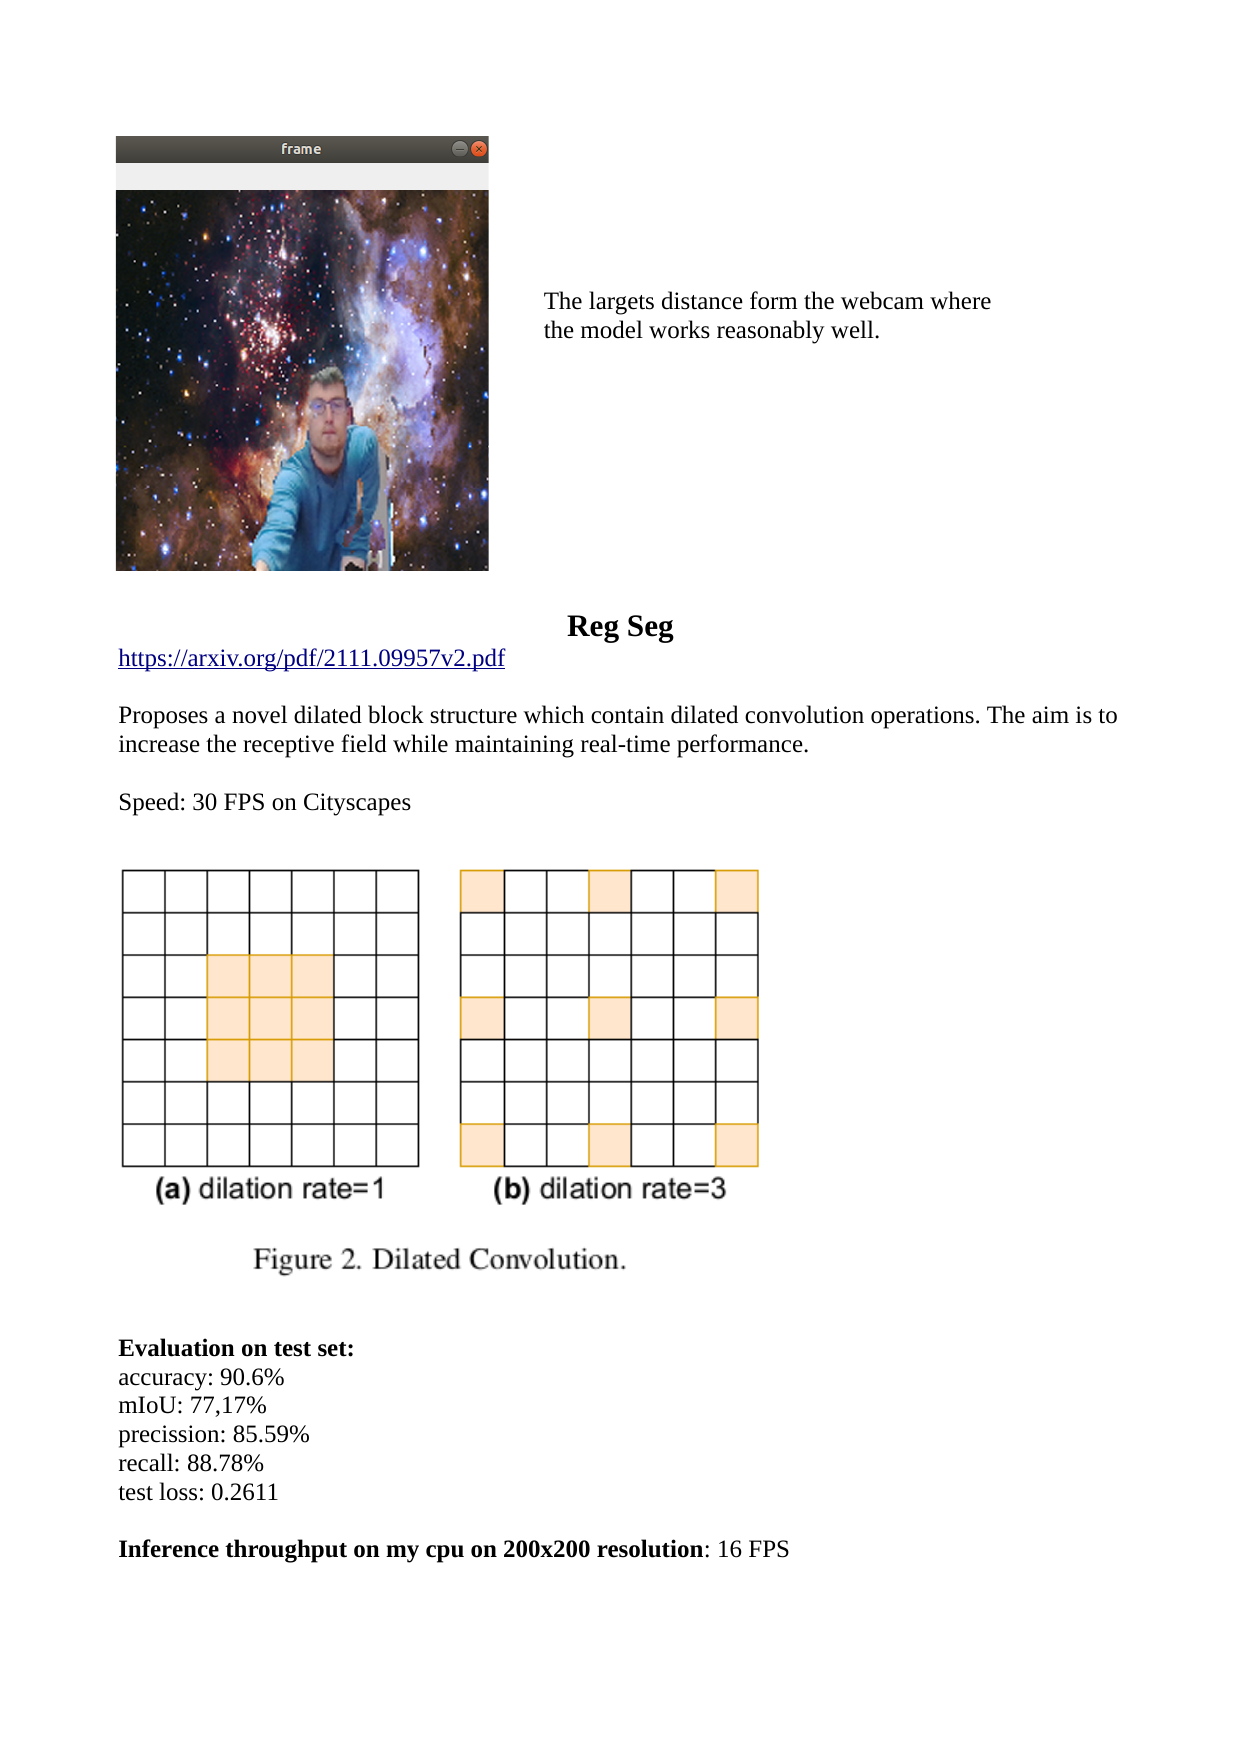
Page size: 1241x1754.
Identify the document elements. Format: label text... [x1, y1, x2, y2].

text Speed: 30 FPS on Cityscapes [118, 787, 1122, 815]
text Inference throughput on my cpu on 200x200 resolution: 16 FPS [118, 1534, 1122, 1563]
text accuracy: 90.6% [118, 1362, 1122, 1390]
text test loss: 0.2611 [118, 1477, 1122, 1505]
text Evaluation on test set: [118, 1333, 1122, 1362]
text mIoU: 77,17% [118, 1390, 1122, 1419]
text precission: 85.59% [118, 1419, 1122, 1448]
text Proposes a novel dilated block structure which contain dilated convolution operations. The aim is to increase the receptive field while maintaining real-time performance. [118, 700, 1122, 758]
text Reg Seg [118, 607, 1122, 643]
picture [115, 136, 489, 571]
text https://arxiv.org/pdf/2111.09957v2.pdf [118, 643, 1122, 672]
picture [80, 845, 795, 1291]
text recall: 88.78% [118, 1448, 1122, 1477]
